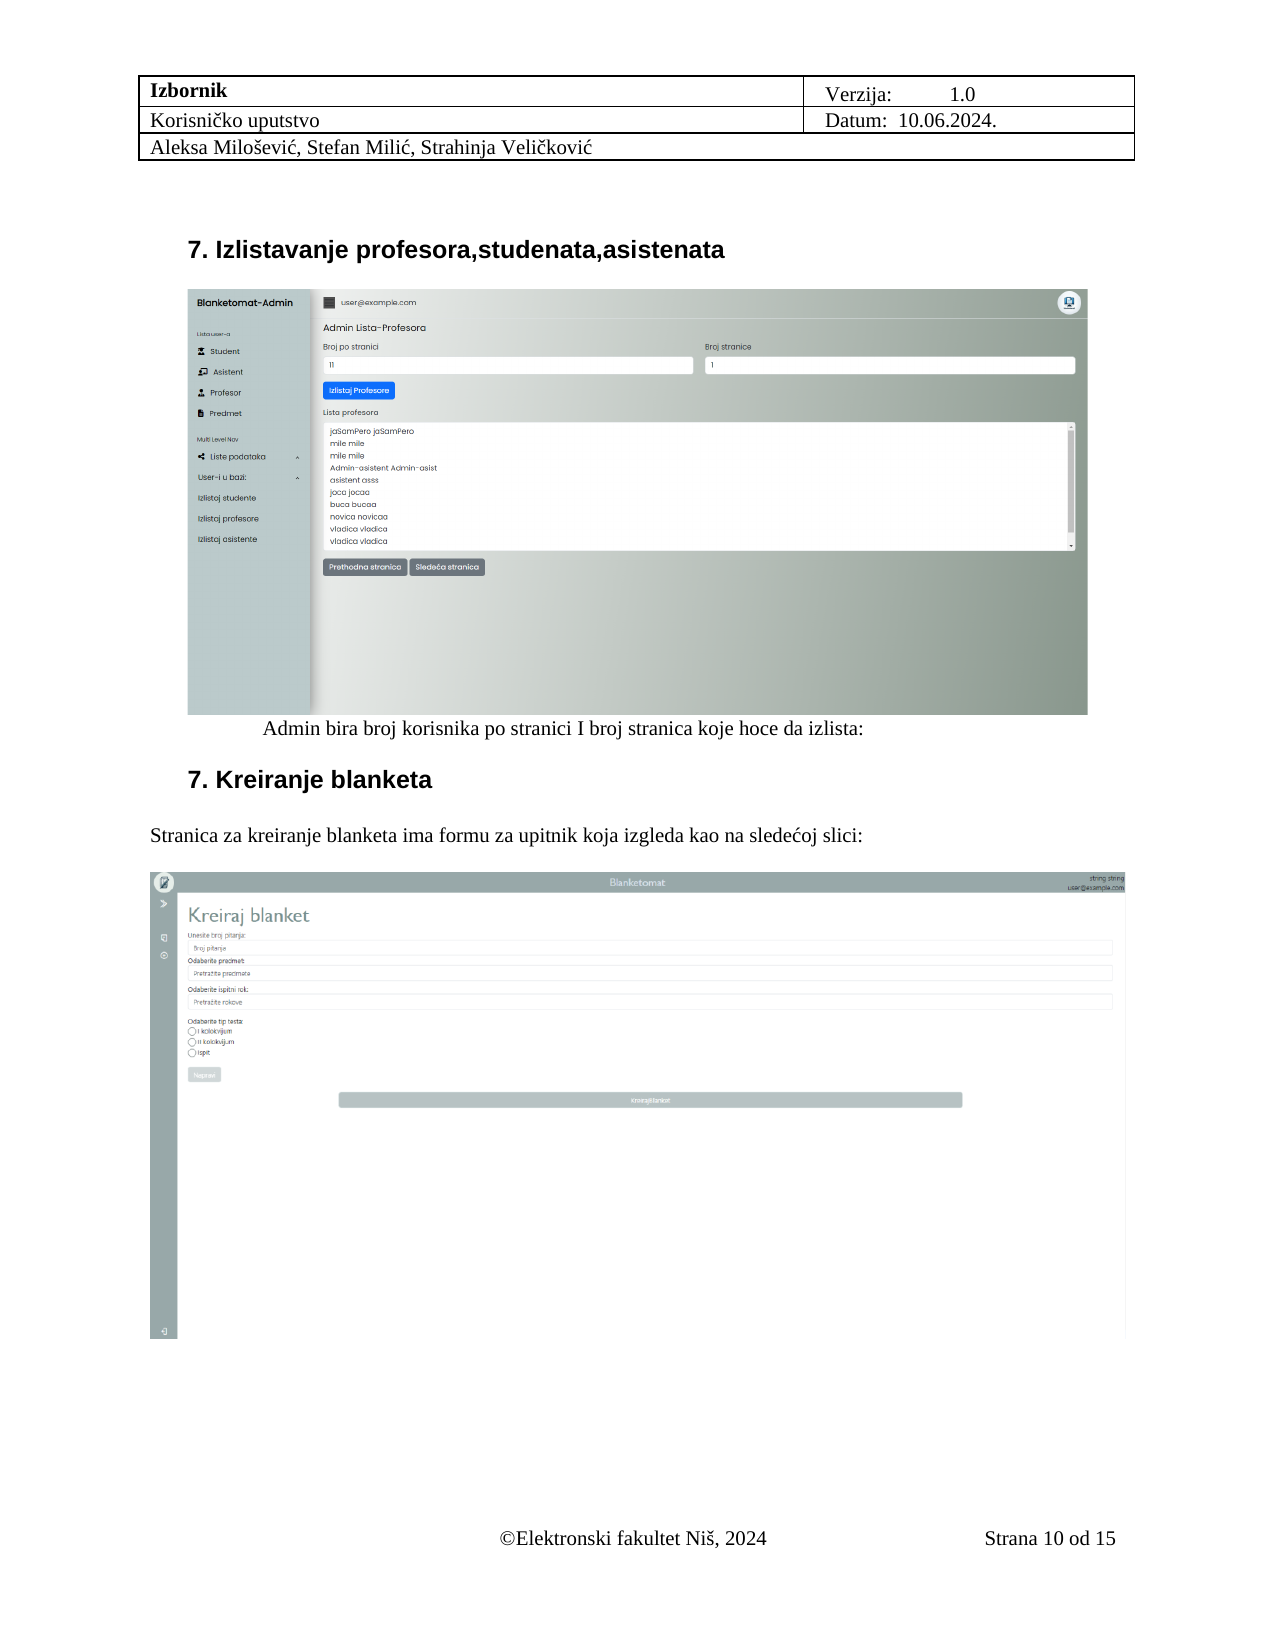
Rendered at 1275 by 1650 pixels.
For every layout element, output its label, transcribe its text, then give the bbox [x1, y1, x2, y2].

text Stranica za kreiranje blanketa ima formu za upitnik koja izgleda kao na sledećoj slici: [150, 822, 1125, 847]
list 7. Izlistavanje profesora,studenata,asistenata [150, 235, 1125, 289]
list 7. Kreiranje blanketa [150, 765, 1125, 794]
picture [187, 289, 1088, 715]
list Admin bira broj korisnika po stranici I broj stranica koje hoce da izlista: [225, 289, 1125, 765]
picture [150, 872, 1125, 1339]
